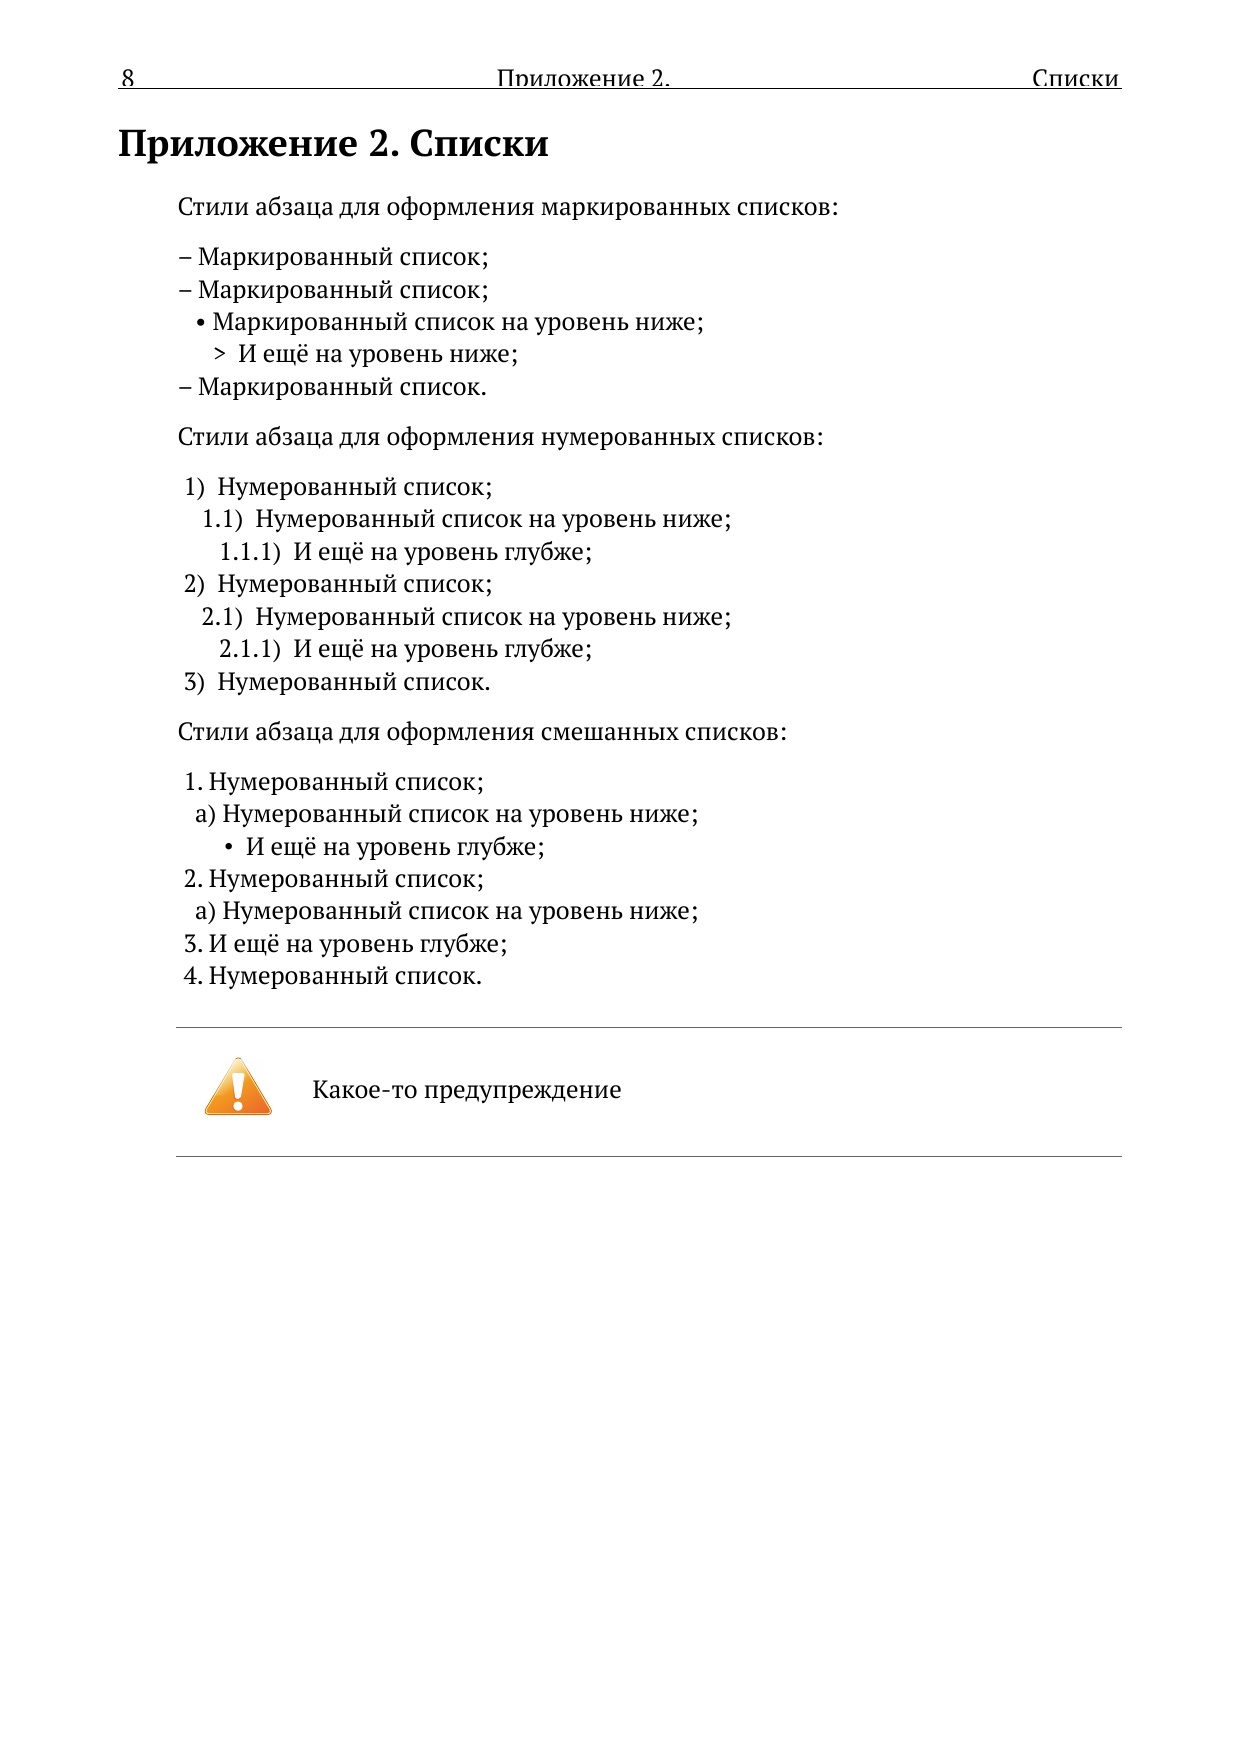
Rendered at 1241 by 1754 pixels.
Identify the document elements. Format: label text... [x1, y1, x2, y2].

list Нумерованный список; [177, 765, 1122, 797]
list Нумерованный список; [177, 862, 1122, 894]
list И ещё на уровень глубже; [224, 829, 1122, 862]
list Маркированный список. [177, 370, 1122, 402]
list И ещё на уровень ниже; [213, 337, 1122, 370]
text Стили абзаца для оформления маркированных списков: [177, 190, 1122, 223]
text Стили абзаца для оформления смешанных списков: [177, 714, 1122, 747]
table_header [176, 1028, 301, 1156]
list И ещё на уровень глубже; [213, 632, 1122, 664]
list Маркированный список; [177, 273, 1122, 305]
list Нумерованный список; [177, 567, 1122, 600]
list И ещё на уровень глубже; [177, 927, 1122, 959]
list Нумерованный список на уровень ниже; [195, 502, 1122, 535]
list Маркированный список; [177, 240, 1122, 273]
list Нумерованный список на уровень ниже; [195, 600, 1122, 632]
list И ещё на уровень глубже; [213, 535, 1122, 567]
title Списки [118, 118, 1122, 167]
list Нумерованный список. [177, 664, 1122, 697]
table_header Какое-то предупреждение [301, 1028, 1122, 1156]
list Нумерованный список. [177, 959, 1122, 991]
text Стили абзаца для оформления нумерованных списков: [177, 420, 1122, 452]
list Нумерованный список на уровень ниже; [189, 797, 1122, 829]
list Маркированный список на уровень ниже; [195, 305, 1122, 337]
list Нумерованный список на уровень ниже; [189, 894, 1122, 927]
list Нумерованный список; [177, 470, 1122, 502]
